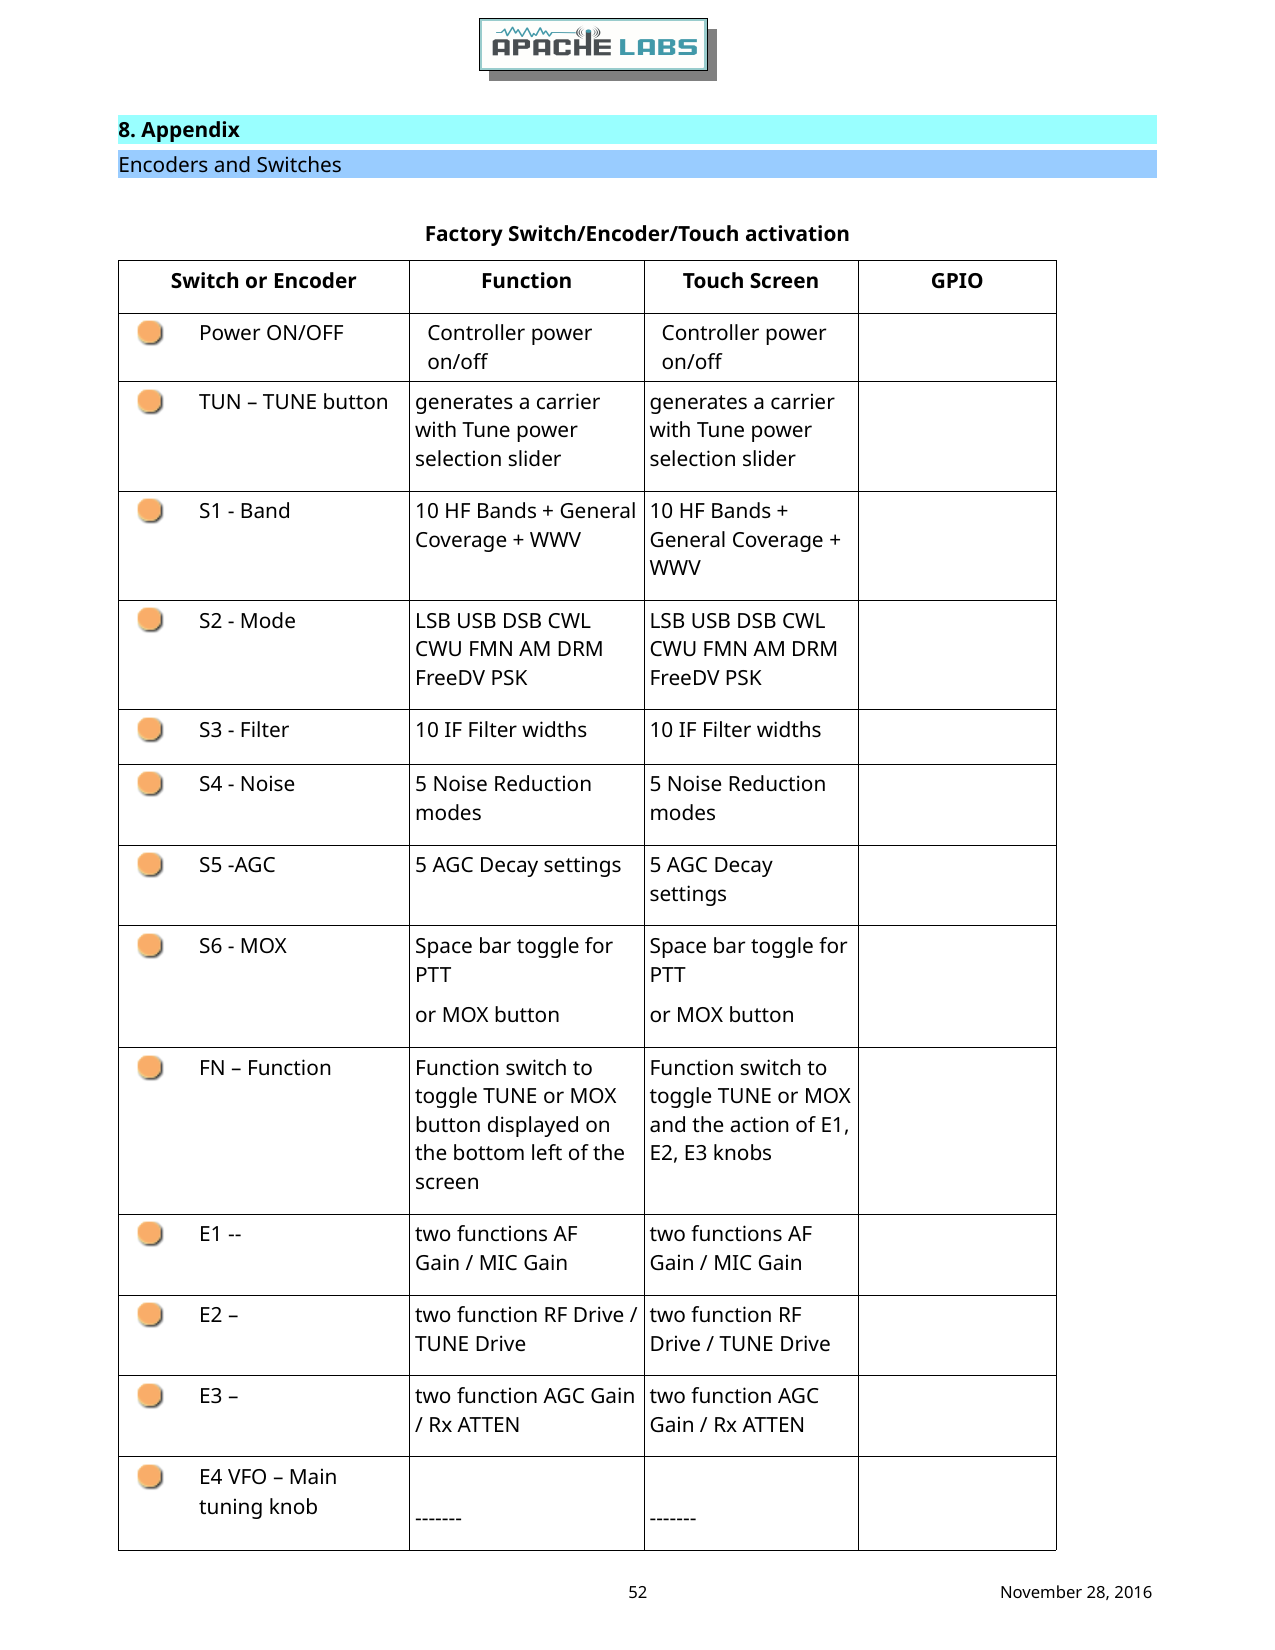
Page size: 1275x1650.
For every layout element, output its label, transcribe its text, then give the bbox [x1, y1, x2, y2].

table_header Function [410, 261, 644, 313]
table_cell two function RF Drive / TUNE Drive [410, 1296, 644, 1375]
table_cell 5 AGC Decay settings [410, 846, 644, 925]
table_cell TUN – TUNE button [119, 382, 409, 491]
table_cell Power ON/OFF [119, 314, 409, 381]
table_cell Space bar toggle for PTT or MOX button [410, 926, 644, 1047]
table_cell 5 AGC Decay settings [645, 846, 858, 925]
table_cell S1 - Band [119, 492, 409, 600]
table_cell 10 IF Filter widths [645, 710, 858, 763]
table_cell two function RF Drive / TUNE Drive [645, 1296, 858, 1375]
table_cell Function switch to toggle TUNE or MOX and the action of E1, E2, E3 knobs [645, 1048, 858, 1213]
table_cell 10 IF Filter widths [410, 710, 644, 763]
table_cell ------- [410, 1457, 644, 1550]
table_cell [859, 1376, 1056, 1456]
picture [136, 1463, 166, 1492]
table_cell [859, 1457, 1056, 1550]
table_cell 5 Noise Reduction modes [410, 765, 644, 844]
table_cell S3 - Filter [119, 710, 409, 763]
table_header Switch or Encoder [119, 261, 409, 313]
table_cell [859, 846, 1056, 925]
picture [136, 716, 166, 745]
table_cell [859, 1215, 1056, 1294]
table_cell generates a carrier with Tune power selection slider [410, 382, 644, 491]
table_cell [859, 1296, 1056, 1375]
table_cell [859, 710, 1056, 763]
table_cell E3 – [119, 1376, 409, 1456]
picture [136, 388, 166, 417]
table_cell LSB USB DSB CWL CWU FMN AM DRM FreeDV PSK [645, 601, 858, 709]
table_cell 10 HF Bands + General Coverage + WWV [410, 492, 644, 600]
picture [136, 932, 166, 961]
table_cell [859, 492, 1056, 600]
subtitle Encoders and Switches [118, 150, 1157, 178]
table_cell [859, 1048, 1056, 1213]
table_cell LSB USB DSB CWL CWU FMN AM DRM FreeDV PSK [410, 601, 644, 709]
table_cell two functions AF Gain / MIC Gain [645, 1215, 858, 1294]
table_cell S5 -AGC [119, 846, 409, 925]
picture [482, 21, 704, 68]
picture [136, 319, 166, 348]
table_cell [859, 382, 1056, 491]
picture [136, 1382, 166, 1411]
table_cell 10 HF Bands + General Coverage + WWV [645, 492, 858, 600]
table_cell 5 Noise Reduction modes [645, 765, 858, 844]
table_cell Function switch to toggle TUNE or MOX button displayed on the bottom left of the screen [410, 1048, 644, 1213]
picture [136, 606, 166, 635]
table_cell [859, 601, 1056, 709]
picture [136, 1220, 166, 1249]
table_cell generates a carrier with Tune power selection slider [645, 382, 858, 491]
table_cell Controller power on/off [645, 314, 858, 381]
subtitle 8. Appendix [245, 115, 1157, 144]
picture [136, 1054, 166, 1083]
picture [136, 770, 166, 799]
picture [136, 1301, 166, 1330]
table_header GPIO [859, 261, 1056, 313]
table_header Touch Screen [645, 261, 858, 313]
table_cell [859, 765, 1056, 844]
table_cell S6 - MOX [119, 926, 409, 1047]
picture [136, 851, 166, 880]
table_cell E2 – [119, 1296, 409, 1375]
table_cell two function AGC Gain / Rx ATTEN [645, 1376, 858, 1456]
table_cell Controller power on/off [410, 314, 644, 381]
table_cell E1 -- [119, 1215, 409, 1294]
table_cell E4 VFO – Main tuning knob [119, 1457, 409, 1550]
table_cell FN – Function [119, 1048, 409, 1213]
table_cell [859, 314, 1056, 381]
picture [136, 497, 166, 526]
table_cell S2 - Mode [119, 601, 409, 709]
table_cell ------- [645, 1457, 858, 1550]
table_cell S4 - Noise [119, 765, 409, 844]
text Factory Switch/Encoder/Touch activation [118, 219, 1157, 248]
table_cell Space bar toggle for PTT or MOX button [645, 926, 858, 1047]
table_cell two functions AF Gain / MIC Gain [410, 1215, 644, 1294]
table_cell [859, 926, 1056, 1047]
table_cell two function AGC Gain / Rx ATTEN [410, 1376, 644, 1456]
